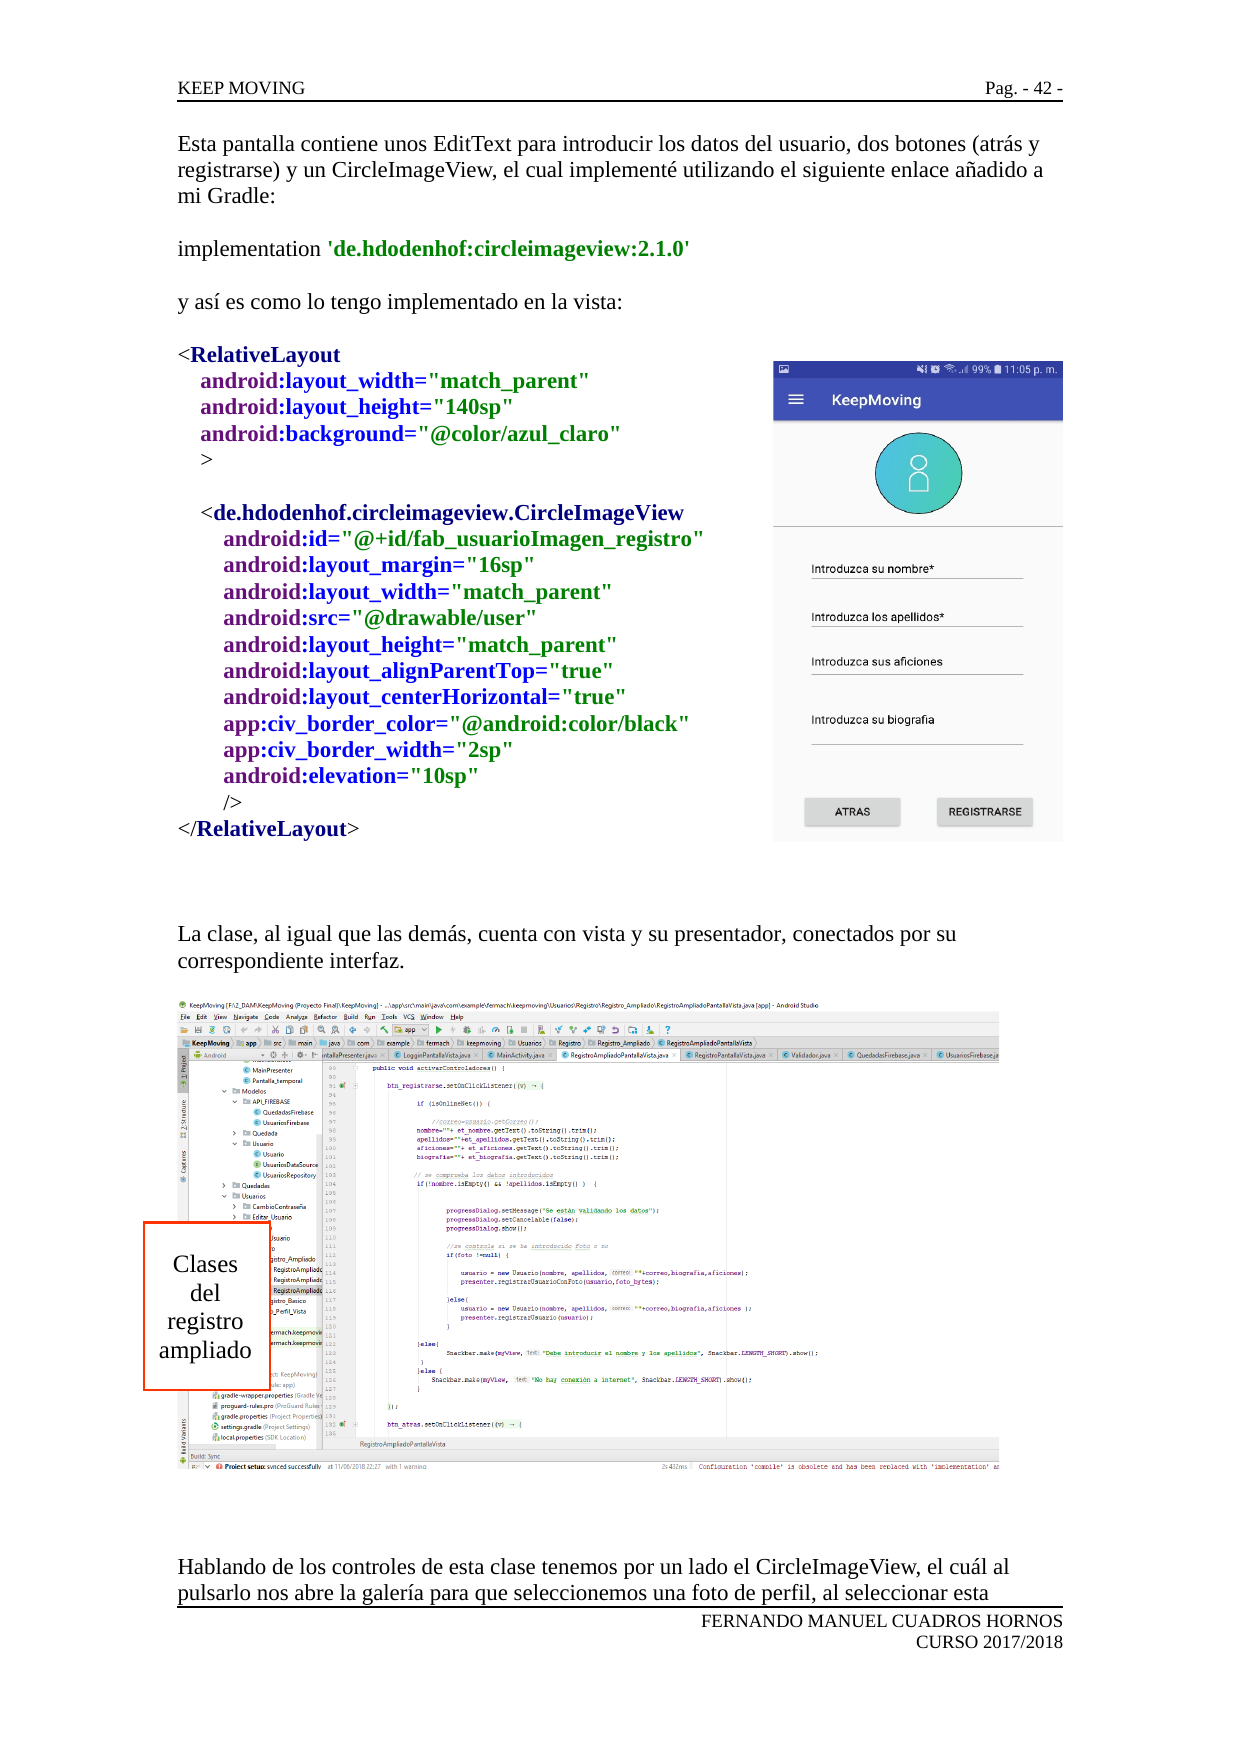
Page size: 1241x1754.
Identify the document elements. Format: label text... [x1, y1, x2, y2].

text implementation 'de.hdodenhof:circleimageview:2.1.0' [177, 235, 1063, 262]
text y así es como lo tengo implementado en la vista: [177, 288, 1063, 314]
text <RelativeLayout android:layout_width="match_parent" android:layout_height="140sp" android:background="@color/azul_claro" > <de.hdodenhof.circleimageview.CircleImageView android:id="@+id/fab_usuarioImagen_registro" android:layout_margin="16sp" android:layout_width="match_parent" android:src="@drawable/user" android:layout_height="match_parent" android:layout_alignParentTop="true" android:layout_centerHorizontal="true" app:civ_border_color="@android:color/black" app:civ_border_width="2sp" android:elevation="10sp" /> </RelativeLayout> [177, 341, 1063, 841]
text La clase, al igual que las demás, cuenta con vista y su presentador, conectados por su correspondiente interfaz. [177, 921, 1063, 973]
text Hablando de los controles de esta clase tenemos por un lado el CircleImageView, el cuál al pulsarlo nos abre la galería para que seleccionemos una foto de perfil, al seleccionar esta [177, 1553, 1063, 1605]
text Esta pantalla contiene unos EditText para introducir los datos del usuario, dos botones (atrás y registrarse) y un CircleImageView, el cual implementé utilizando el siguiente enlace añadido a mi Gradle: [177, 130, 1063, 209]
